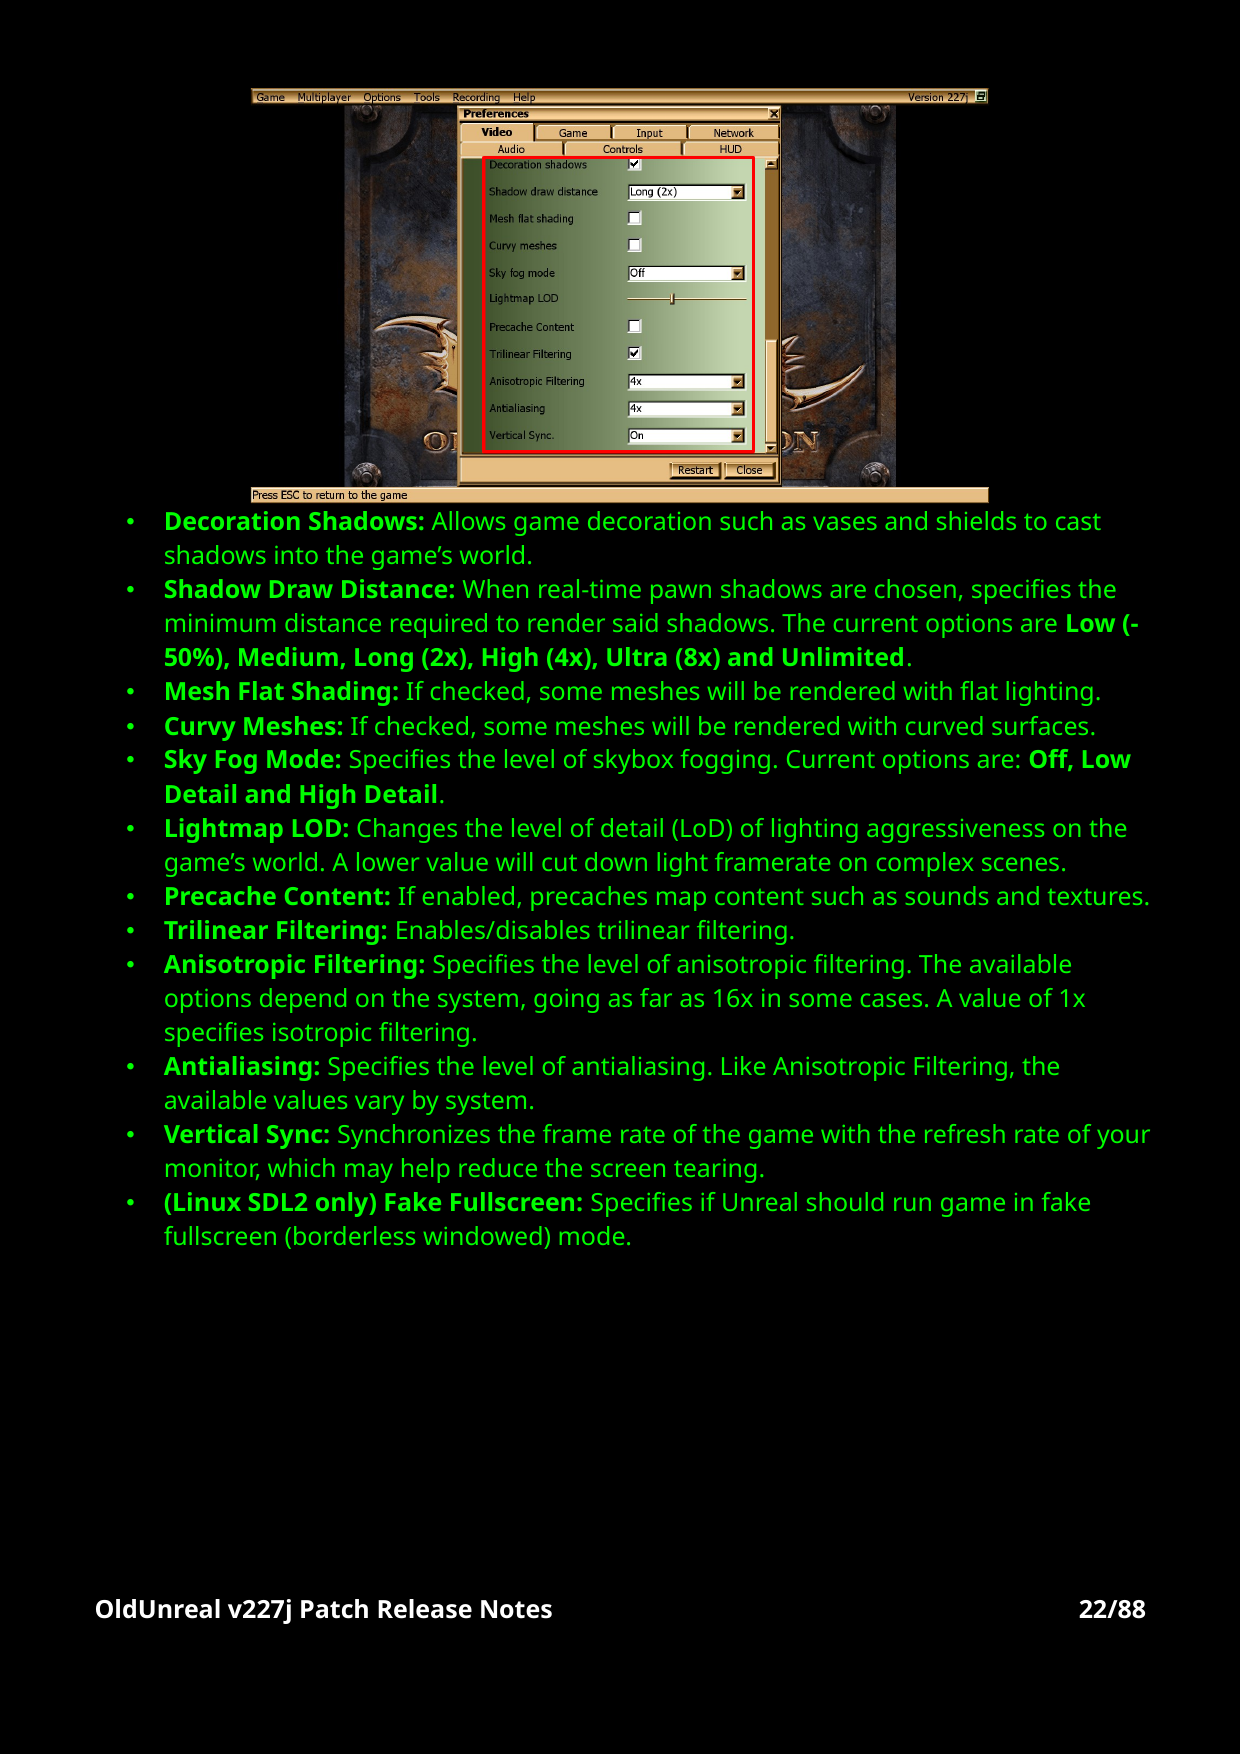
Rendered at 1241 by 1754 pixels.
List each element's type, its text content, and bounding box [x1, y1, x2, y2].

list Shadow Draw Distance: When real-time pawn shadows are chosen, specifies the minimum distance required to render said shadows. The current options are Low (-50%), Medium, Long (2x), High (4x), Ultra (8x) and Unlimited. [126, 572, 1152, 674]
list Vertical Sync: Synchronizes the frame rate of the game with the refresh rate of your monitor, which may help reduce the screen tearing. [126, 1117, 1152, 1185]
list Precache Content: If enabled, precaches map content such as sounds and textures. [126, 878, 1152, 912]
list Anisotropic Filtering: Specifies the level of anisotropic filtering. The available options depend on the system, going as far as 16x in some cases. A value of 1x specifies isotropic filtering. [126, 947, 1152, 1049]
list Lightmap LOD: Changes the level of detail (LoD) of lighting aggressiveness on the game’s world. A lower value will cut down light framerate on complex scenes. [126, 810, 1152, 878]
list Sky Fog Mode: Specifies the level of skybox fogging. Current options are: Off, Low Detail and High Detail. [126, 742, 1152, 810]
list (Linux SDL2 only) Fake Fullscreen: Specifies if Unreal should run game in fake fullscreen (borderless windowed) mode. [126, 1185, 1152, 1253]
list Decoration Shadows: Allows game decoration such as vases and shields to cast shadows into the game’s world. [126, 88, 1152, 572]
list Antialiasing: Specifies the level of antialiasing. Like Anisotropic Filtering, the available values vary by system. [126, 1049, 1152, 1117]
list Trilinear Filtering: Enables/disables trilinear filtering. [126, 912, 1152, 947]
list Curvy Meshes: If checked, some meshes will be rendered with curved surfaces. [126, 708, 1152, 742]
list Mesh Flat Shading: If checked, some meshes will be rendered with flat lighting. [126, 674, 1152, 708]
picture [250, 88, 990, 504]
